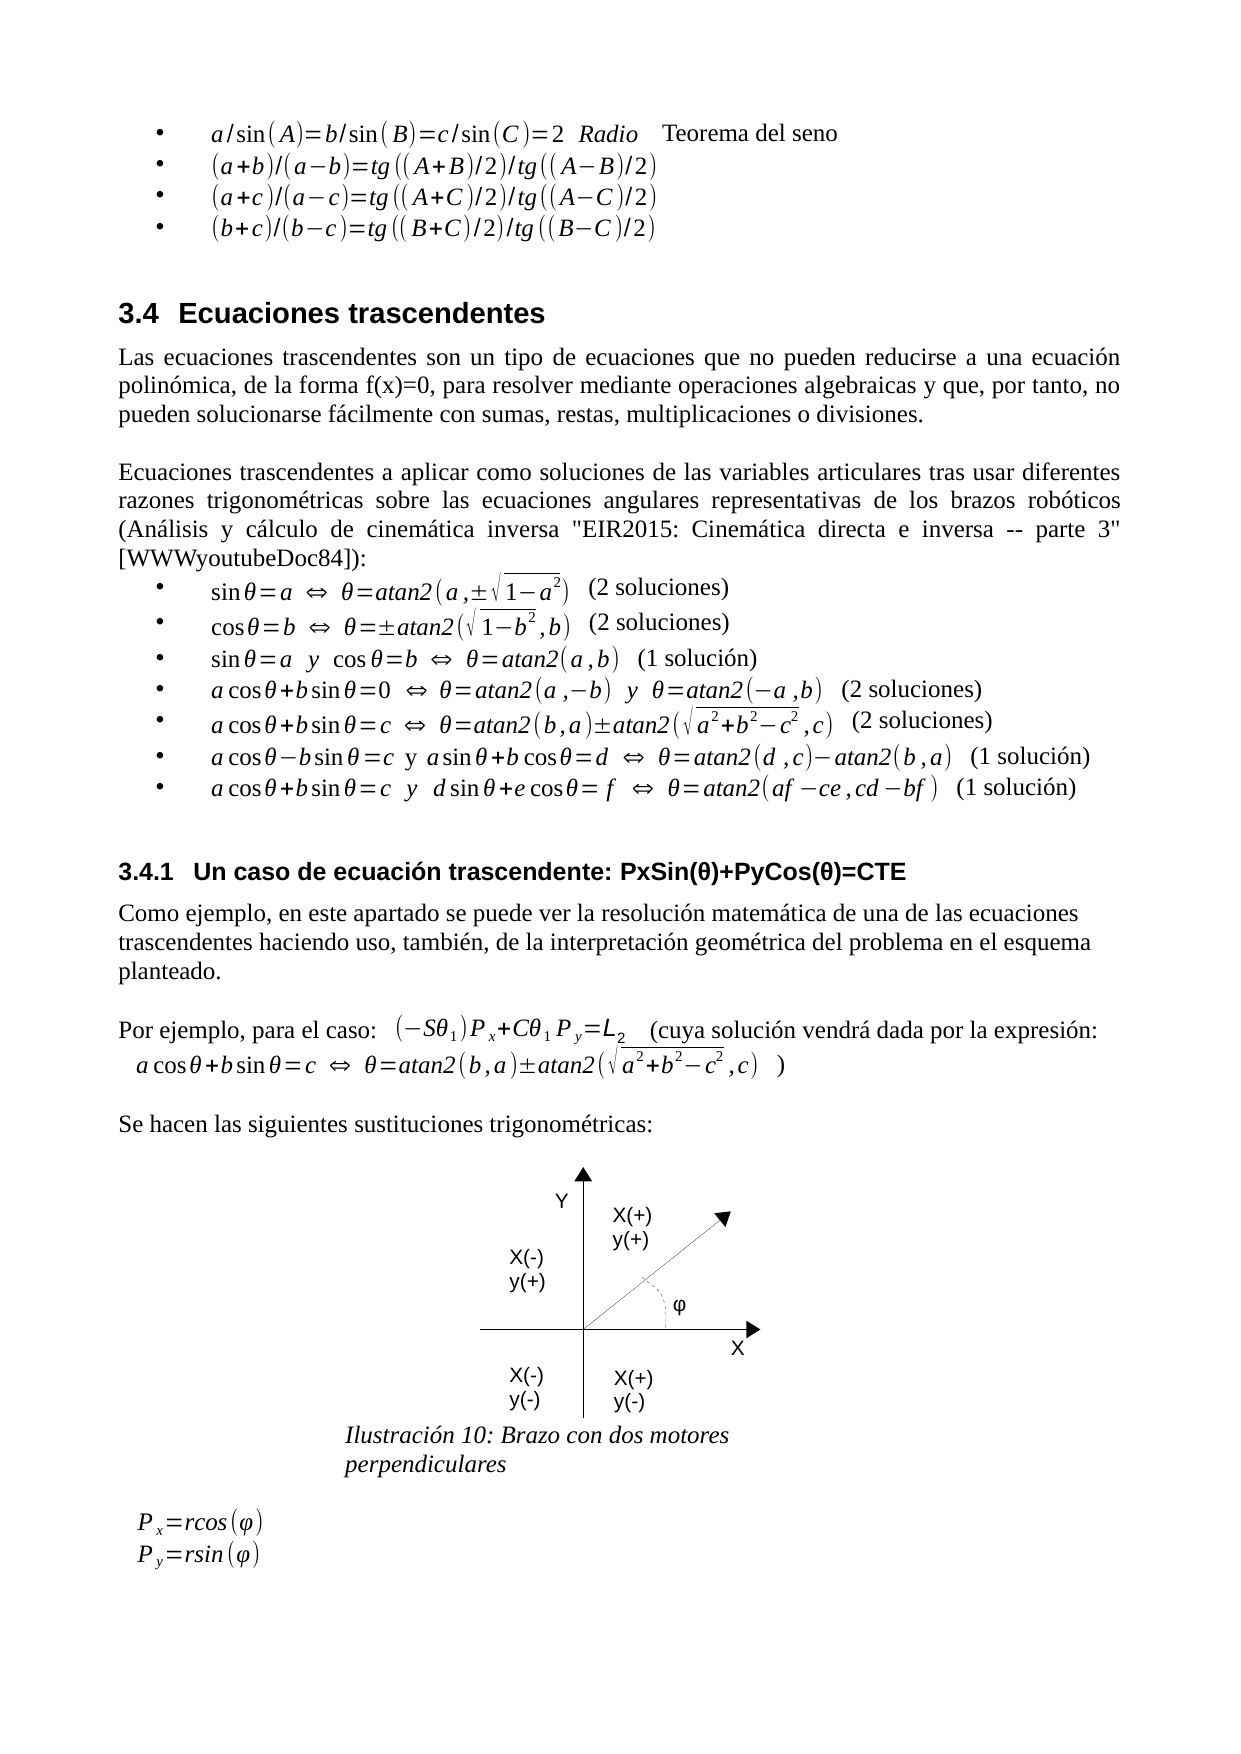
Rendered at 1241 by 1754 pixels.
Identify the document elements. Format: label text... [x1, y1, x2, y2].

text Se hacen las siguientes sustituciones trigonométricas: [118, 1109, 1122, 1138]
subtitle Un caso de ecuación trascendente: PxSin(θ)+PyCos(θ)=CTE [118, 857, 1122, 886]
subtitle Ecuaciones trascendentes [118, 296, 1122, 329]
list Teorema del seno [156, 118, 1122, 149]
text Ecuaciones trascendentes a aplicar como soluciones de las variables articulares tras usar diferentes razones trigonométricas sobre las ecuaciones angulares representativas de los brazos robóticos (Análisis y cálculo de cinemática inversa "EIR2015: Cinemática directa e inversa -- parte 3" [WWWyoutubeDoc84]): [118, 457, 1122, 572]
list (1 solución) [156, 741, 1122, 772]
list (2 soluciones) [156, 572, 1122, 607]
list (2 soluciones) [156, 674, 1122, 705]
text Como ejemplo, en este apartado se puede ver la resolución matemática de una de las ecuaciones trascendentes haciendo uso, también, de la interpretación geométrica del problema en el esquema planteado. [118, 898, 1122, 984]
text Por ejemplo, para el caso: (cuya solución vendrá dada por la expresión:) [118, 1013, 1122, 1081]
text Las ecuaciones trascendentes son un tipo de ecuaciones que no pueden reducirse a una ecuación polinómica, de la forma f(x)=0, para resolver mediante operaciones algebraicas y que, por tanto, no pueden solucionarse fácilmente con sumas, restas, multiplicaciones o divisiones. [118, 342, 1122, 428]
text Ilustración 10: Brazo con dos motores perpendiculares [345, 1179, 895, 1478]
list (2 soluciones) [156, 705, 1122, 741]
list (2 soluciones) [156, 607, 1122, 643]
list (1 solución) [156, 643, 1122, 674]
list (1 solución) [156, 772, 1122, 803]
